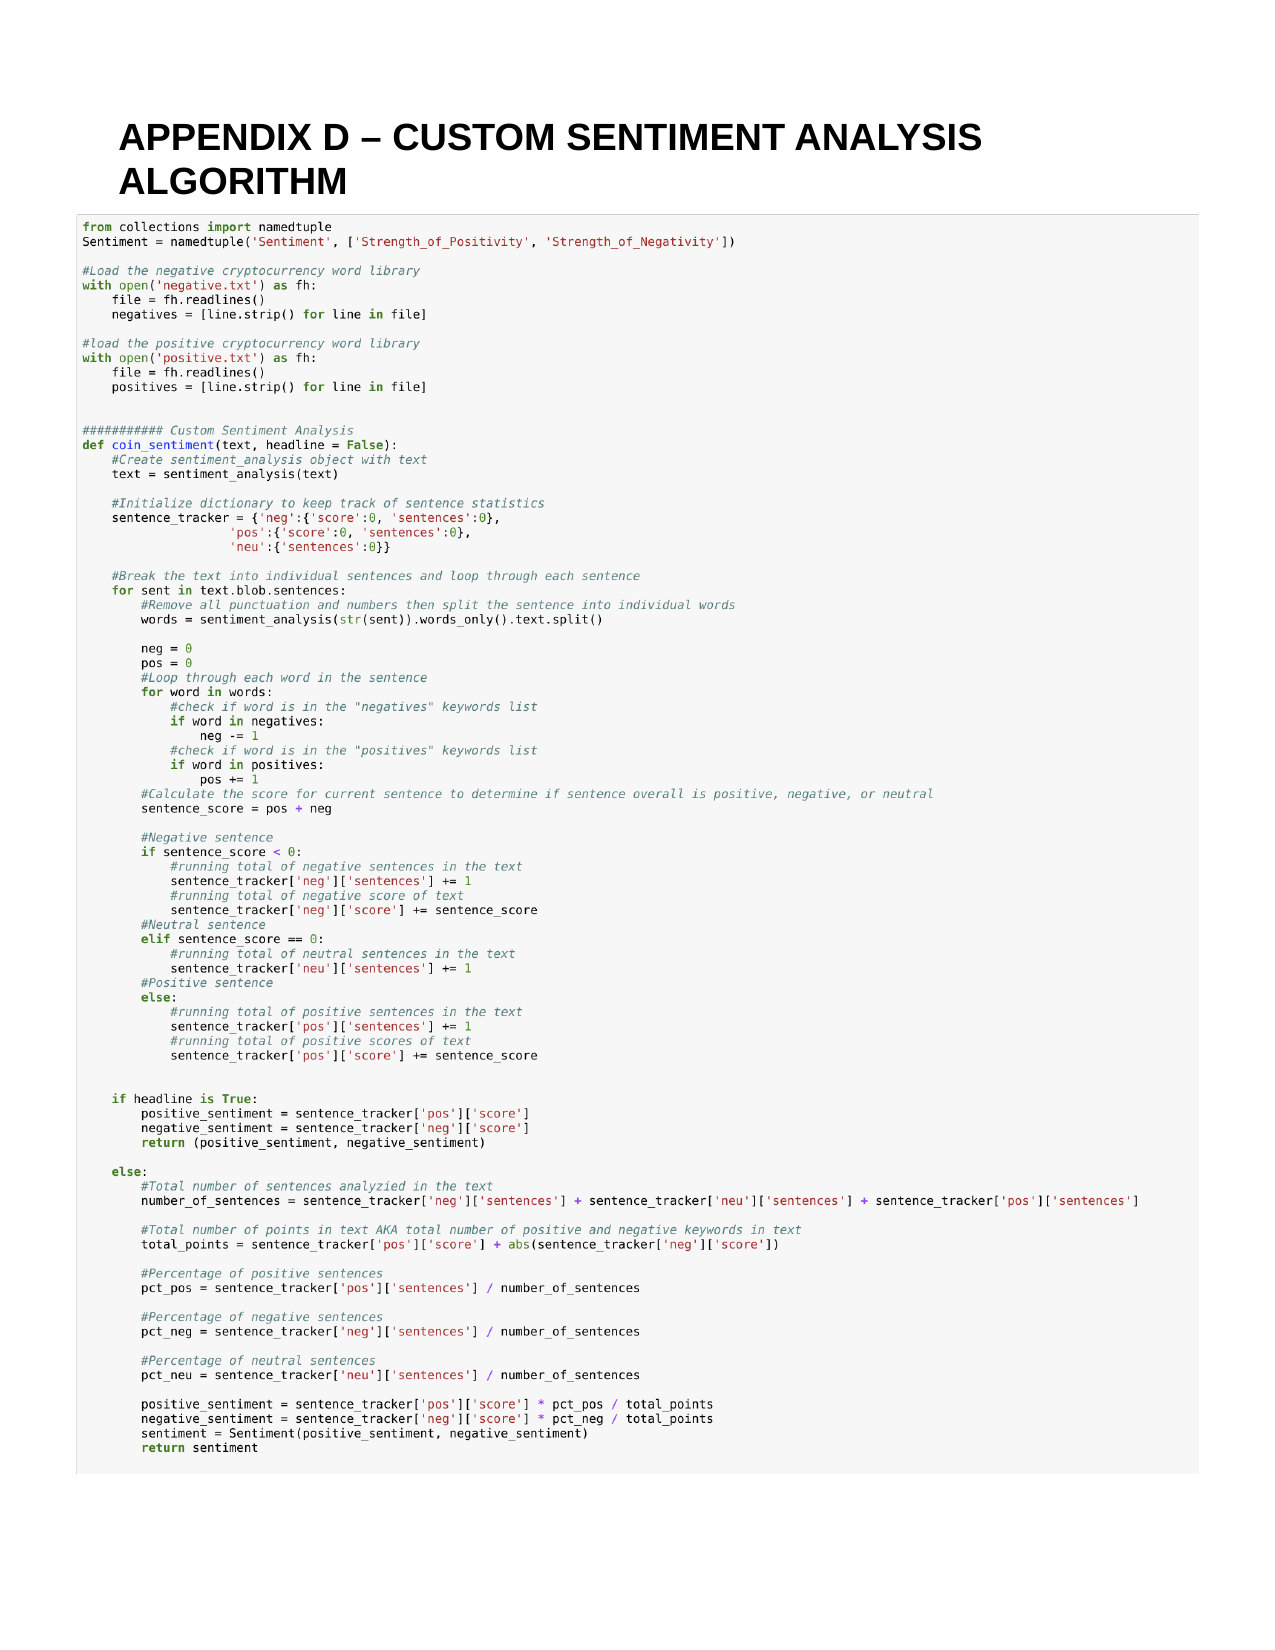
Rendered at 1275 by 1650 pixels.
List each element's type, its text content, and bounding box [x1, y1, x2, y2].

picture [76, 214, 1199, 1474]
subtitle APPENDIX D – CUSTOM SENTIMENT ANALYSIS ALGORITHM [118, 115, 1157, 202]
